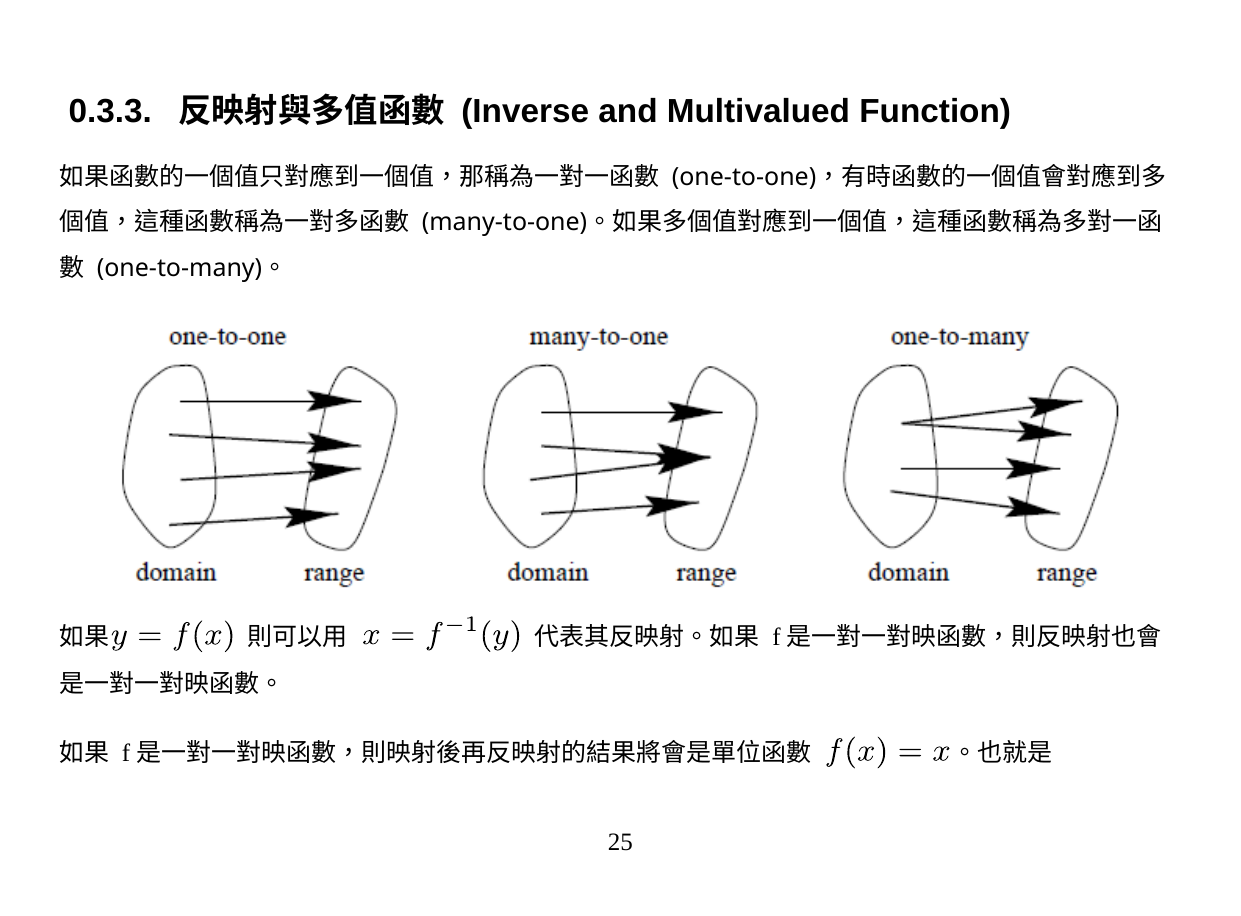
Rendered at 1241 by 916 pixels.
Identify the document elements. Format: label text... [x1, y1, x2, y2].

text 如果 則可以用 代表其反映射。如果 f 是一對一對映函數，則反映射也會是一對一對映函數。 [59, 613, 1181, 700]
picture [110, 304, 1131, 595]
text 如果函數的一個值只對應到一個值，那稱為一對一函數 (one-to-one)，有時函數的一個值會對應到多個值，這種函數稱為一對多函數 (many-to-one)。如果多個值對應到一個值，這種函數稱為多對一函數 (one-to-many)。 [59, 157, 1181, 283]
text 如果 f 是一對一對映函數，則映射後再反映射的結果將會是單位函數 。也就是 [59, 733, 1181, 771]
subtitle 反映射與多值函數 (Inverse and Multivalued Function) [59, 84, 1181, 132]
